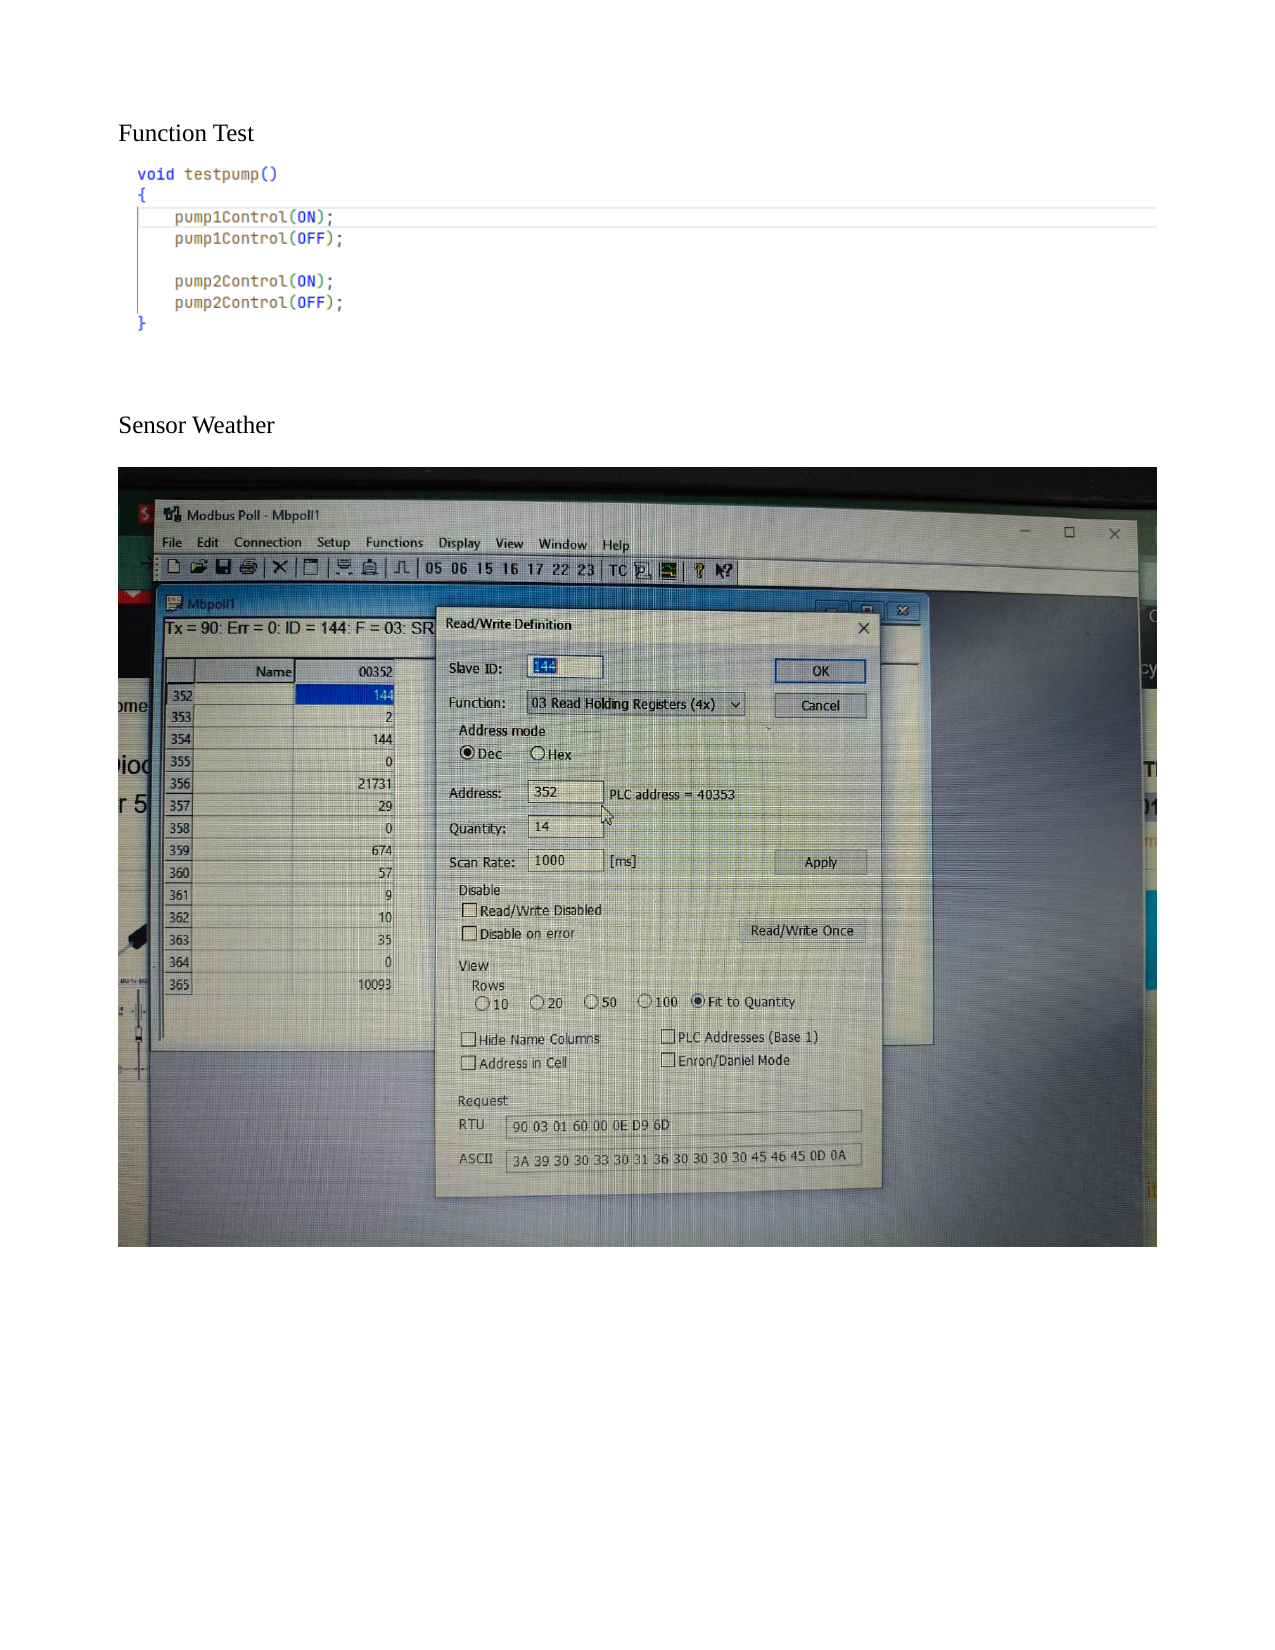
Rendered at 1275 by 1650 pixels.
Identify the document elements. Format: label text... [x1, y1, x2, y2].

text Sensor Weather [118, 410, 1157, 439]
picture [118, 467, 1157, 1247]
picture [118, 146, 1157, 353]
text Function Test [118, 118, 1157, 146]
